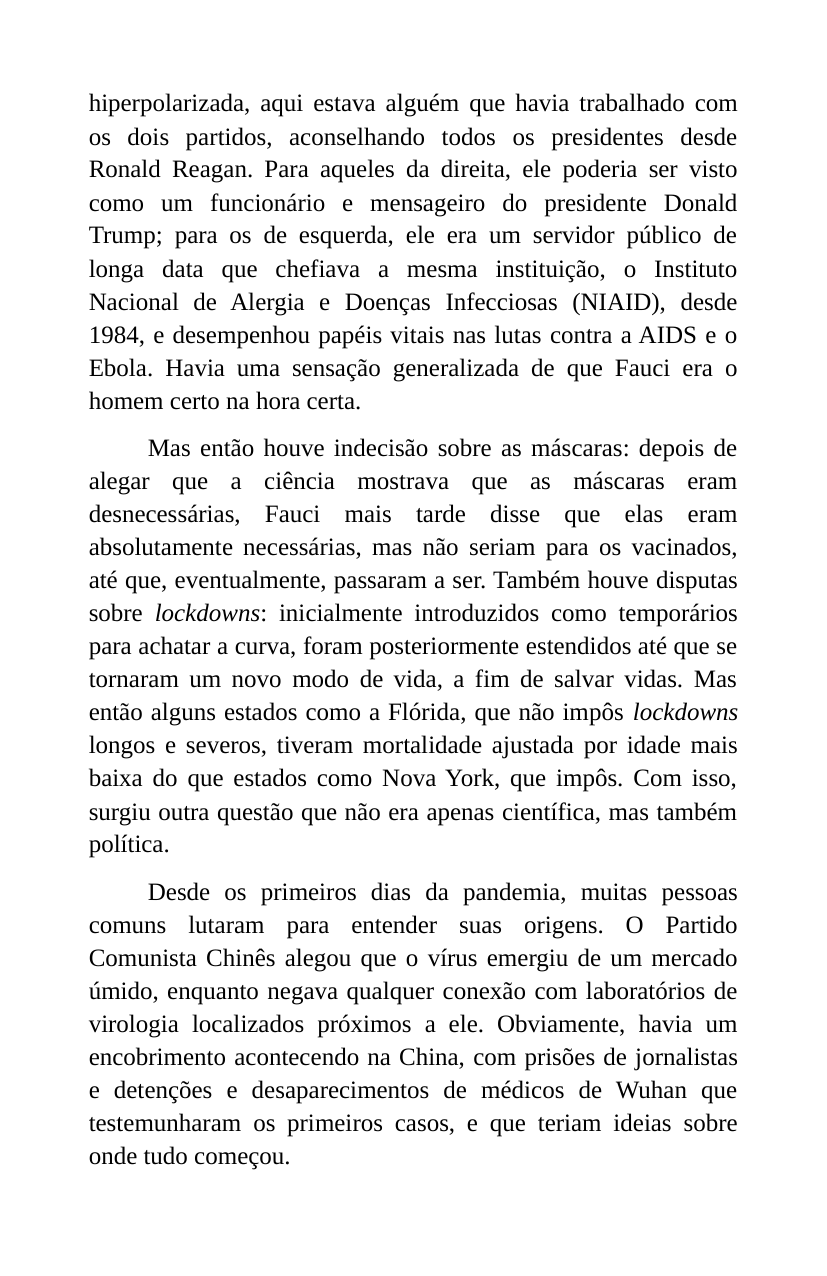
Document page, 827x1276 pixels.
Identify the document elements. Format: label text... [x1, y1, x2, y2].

text hiperpolarizada, aqui estava alguém que havia trabalhado com os dois partidos, aconselhando todos os presidentes desde Ronald Reagan. Para aqueles da direita, ele poderia ser visto como um funcionário e mensageiro do presidente Donald Trump; para os de esquerda, ele era um servidor público de longa data que chefiava a mesma instituição, o Instituto Nacional de Alergia e Doenças Infecciosas (NIAID), desde 1984, e desempenhou papéis vitais nas lutas contra a AIDS e o Ebola. Havia uma sensação generalizada de que Fauci era o homem certo na hora certa. [88, 88, 738, 414]
text Mas então houve indecisão sobre as máscaras: depois de alegar que a ciência mostrava que as máscaras eram desnecessárias, Fauci mais tarde disse que elas eram absolutamente necessárias, mas não seriam para os vacinados, até que, eventualmente, passaram a ser. Também houve disputas sobre lockdowns: inicialmente introduzidos como temporários para achatar a curva, foram posteriormente estendidos até que se tornaram um novo modo de vida, a fim de salvar vidas. Mas então alguns estados como a Flórida, que não impôs lockdowns longos e severos, tiveram mortalidade ajustada por idade mais baixa do que estados como Nova York, que impôs. Com isso, surgiu outra questão que não era apenas científica, mas também política. [88, 433, 738, 858]
text Desde os primeiros dias da pandemia, muitas pessoas comuns lutaram para entender suas origens. O Partido Comunista Chinês alegou que o vírus emergiu de um mercado úmido, enquanto negava qualquer conexão com laboratórios de virologia localizados próximos a ele. Obviamente, havia um encobrimento acontecendo na China, com prisões de jornalistas e detenções e desaparecimentos de médicos de Wuhan que testemunharam os primeiros casos, e que teriam ideias sobre onde tudo começou. [88, 877, 738, 1170]
